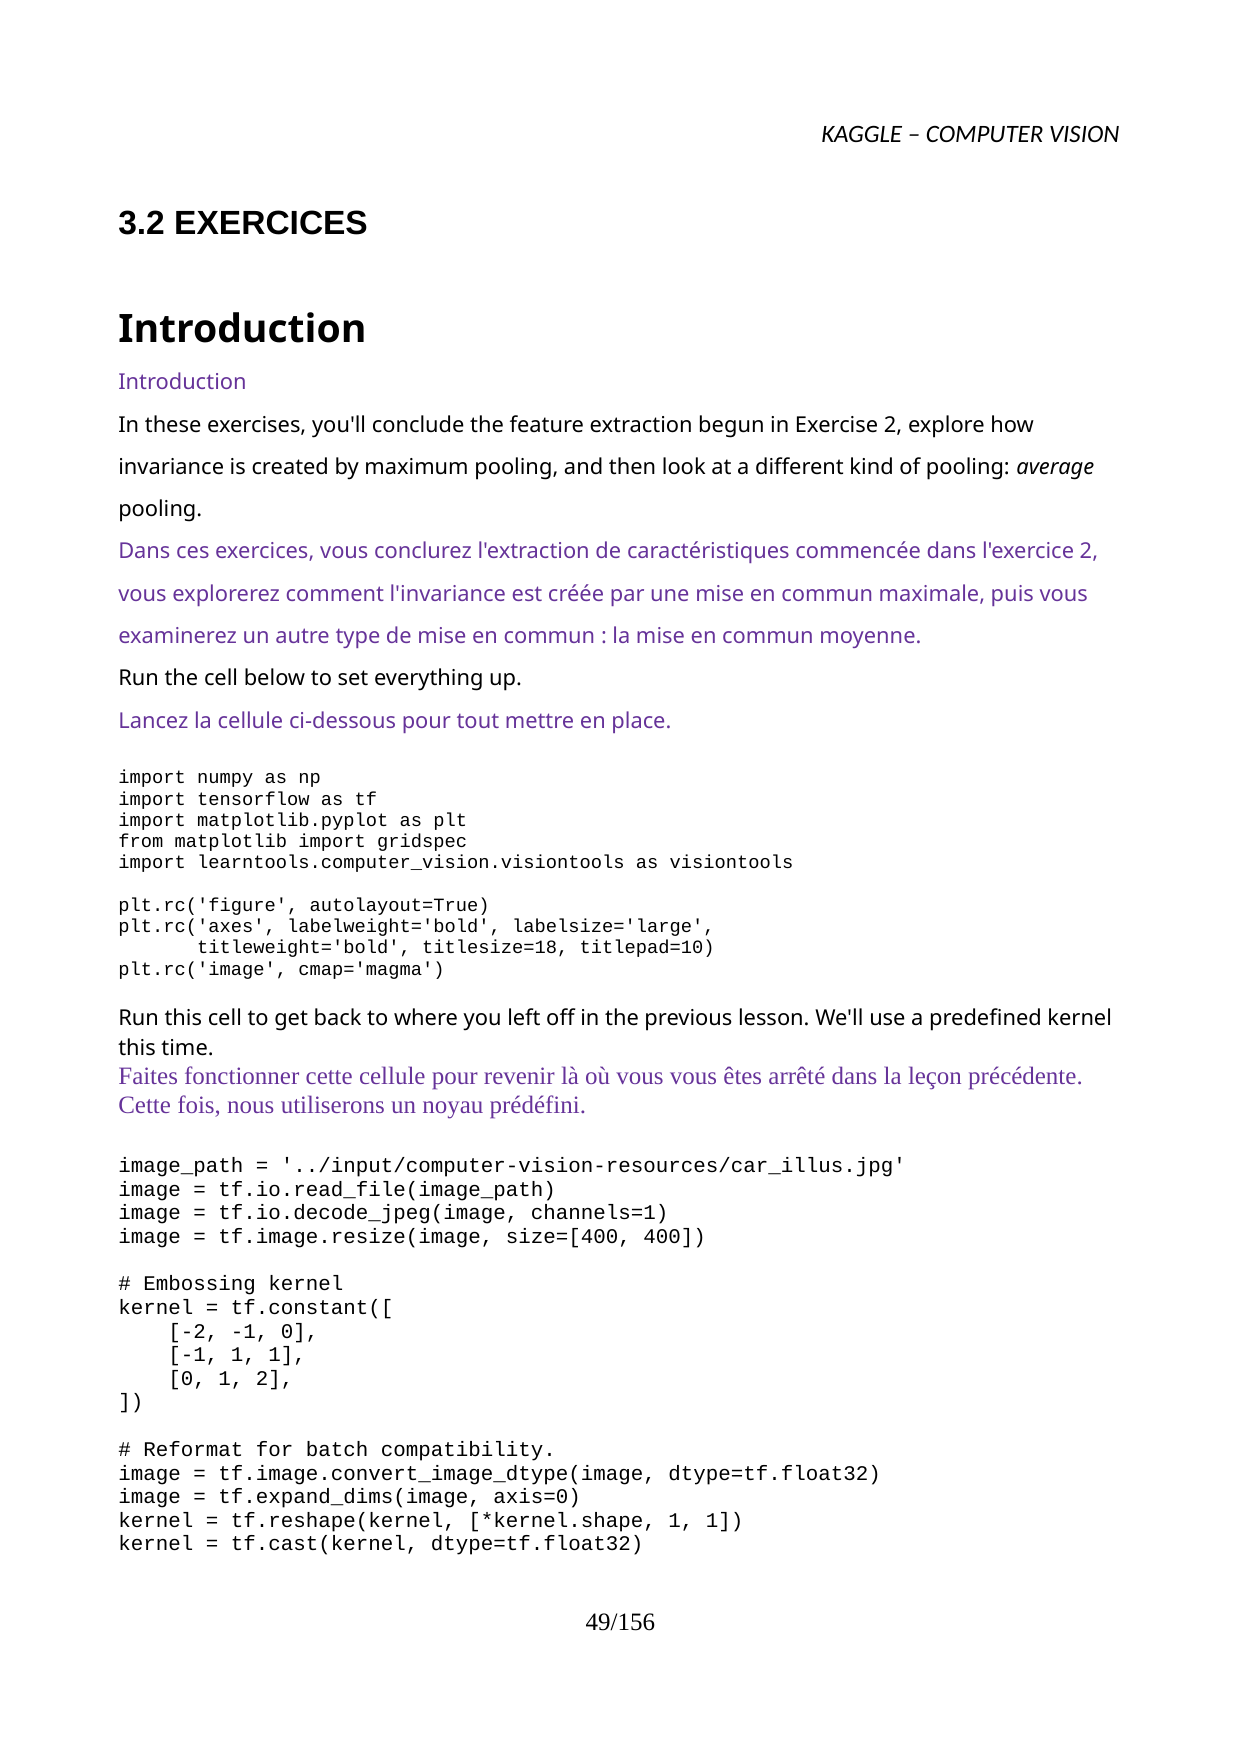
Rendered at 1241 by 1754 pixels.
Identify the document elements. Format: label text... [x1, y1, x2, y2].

text image = tf.expand_dims(image, axis=0) [118, 1486, 1122, 1510]
text image = tf.io.read_file(image_path) [118, 1179, 1122, 1202]
text Faites fonctionner cette cellule pour revenir là où vous vous êtes arrêté dans la leçon précédente. Cette fois, nous utiliserons un noyau prédéfini. [118, 1061, 1122, 1119]
text kernel = tf.reshape(kernel, [*kernel.shape, 1, 1]) [118, 1510, 1122, 1533]
text from matplotlib import gridspec [118, 832, 1122, 853]
text import tensorflow as tf [118, 789, 1122, 811]
text plt.rc('axes', labelweight='bold', labelsize='large', [118, 917, 1122, 938]
text # Reformat for batch compatibility. [118, 1439, 1122, 1462]
text Introduction [118, 366, 1122, 396]
text Run this cell to get back to where you left off in the previous lesson. We'll use a predefined kernel this time. [118, 1002, 1122, 1061]
text In these exercises, you'll conclude the feature extraction begun in Exercise 2, explore how invariance is created by maximum pooling, and then look at a different kind of pooling: average pooling. [118, 408, 1122, 523]
text plt.rc('image', cmap='magma') [118, 959, 1122, 981]
text titleweight='bold', titlesize=18, titlepad=10) [118, 938, 1122, 959]
text import matplotlib.pyplot as plt [118, 811, 1122, 832]
text ]) [118, 1392, 1122, 1415]
text image_path = '../input/computer-vision-resources/car_illus.jpg' [118, 1155, 1122, 1179]
text kernel = tf.constant([ [118, 1297, 1122, 1321]
text import learntools.computer_vision.visiontools as visiontools [118, 853, 1122, 874]
subtitle 3.2 EXERCICES [118, 203, 1122, 242]
text Dans ces exercices, vous conclurez l'extraction de caractéristiques commencée dans l'exercice 2, vous explorerez comment l'invariance est créée par une mise en commun maximale, puis vous examinerez un autre type de mise en commun : la mise en commun moyenne. [118, 535, 1122, 650]
text [0, 1, 2], [118, 1368, 1122, 1392]
text image = tf.io.decode_jpeg(image, channels=1) [118, 1202, 1122, 1226]
text Run the cell below to set everything up. [118, 662, 1122, 692]
text image = tf.image.convert_image_dtype(image, dtype=tf.float32) [118, 1462, 1122, 1486]
text image = tf.image.resize(image, size=[400, 400]) [118, 1226, 1122, 1250]
text Lancez la cellule ci-dessous pour tout mettre en place. [118, 704, 1122, 734]
text import numpy as np [118, 768, 1122, 789]
text [-1, 1, 1], [118, 1344, 1122, 1368]
text kernel = tf.cast(kernel, dtype=tf.float32) [118, 1533, 1122, 1557]
text [-2, -1, 0], [118, 1321, 1122, 1344]
subtitle Introduction [118, 301, 1122, 354]
text plt.rc('figure', autolayout=True) [118, 896, 1122, 917]
text # Embossing kernel [118, 1273, 1122, 1297]
